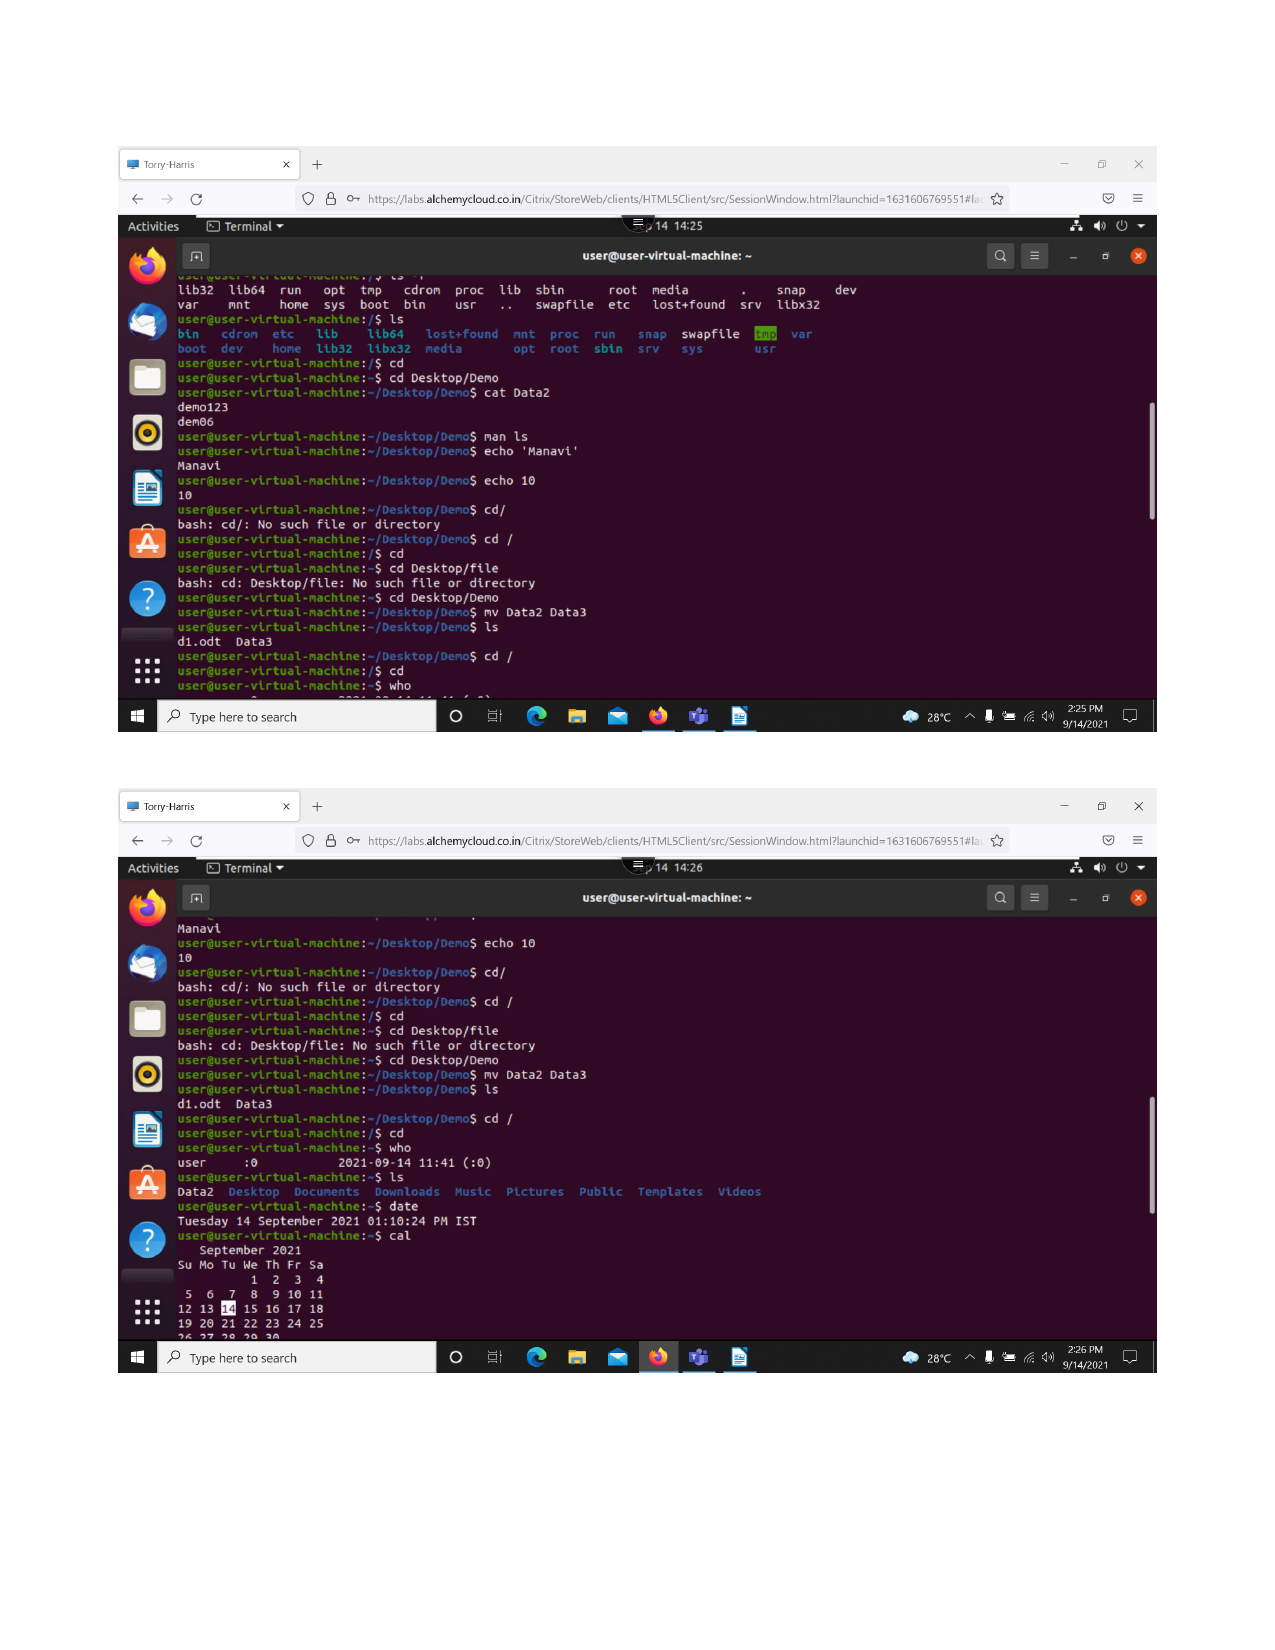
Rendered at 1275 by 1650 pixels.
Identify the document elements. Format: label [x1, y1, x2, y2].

picture [118, 146, 1157, 732]
picture [118, 788, 1157, 1373]
